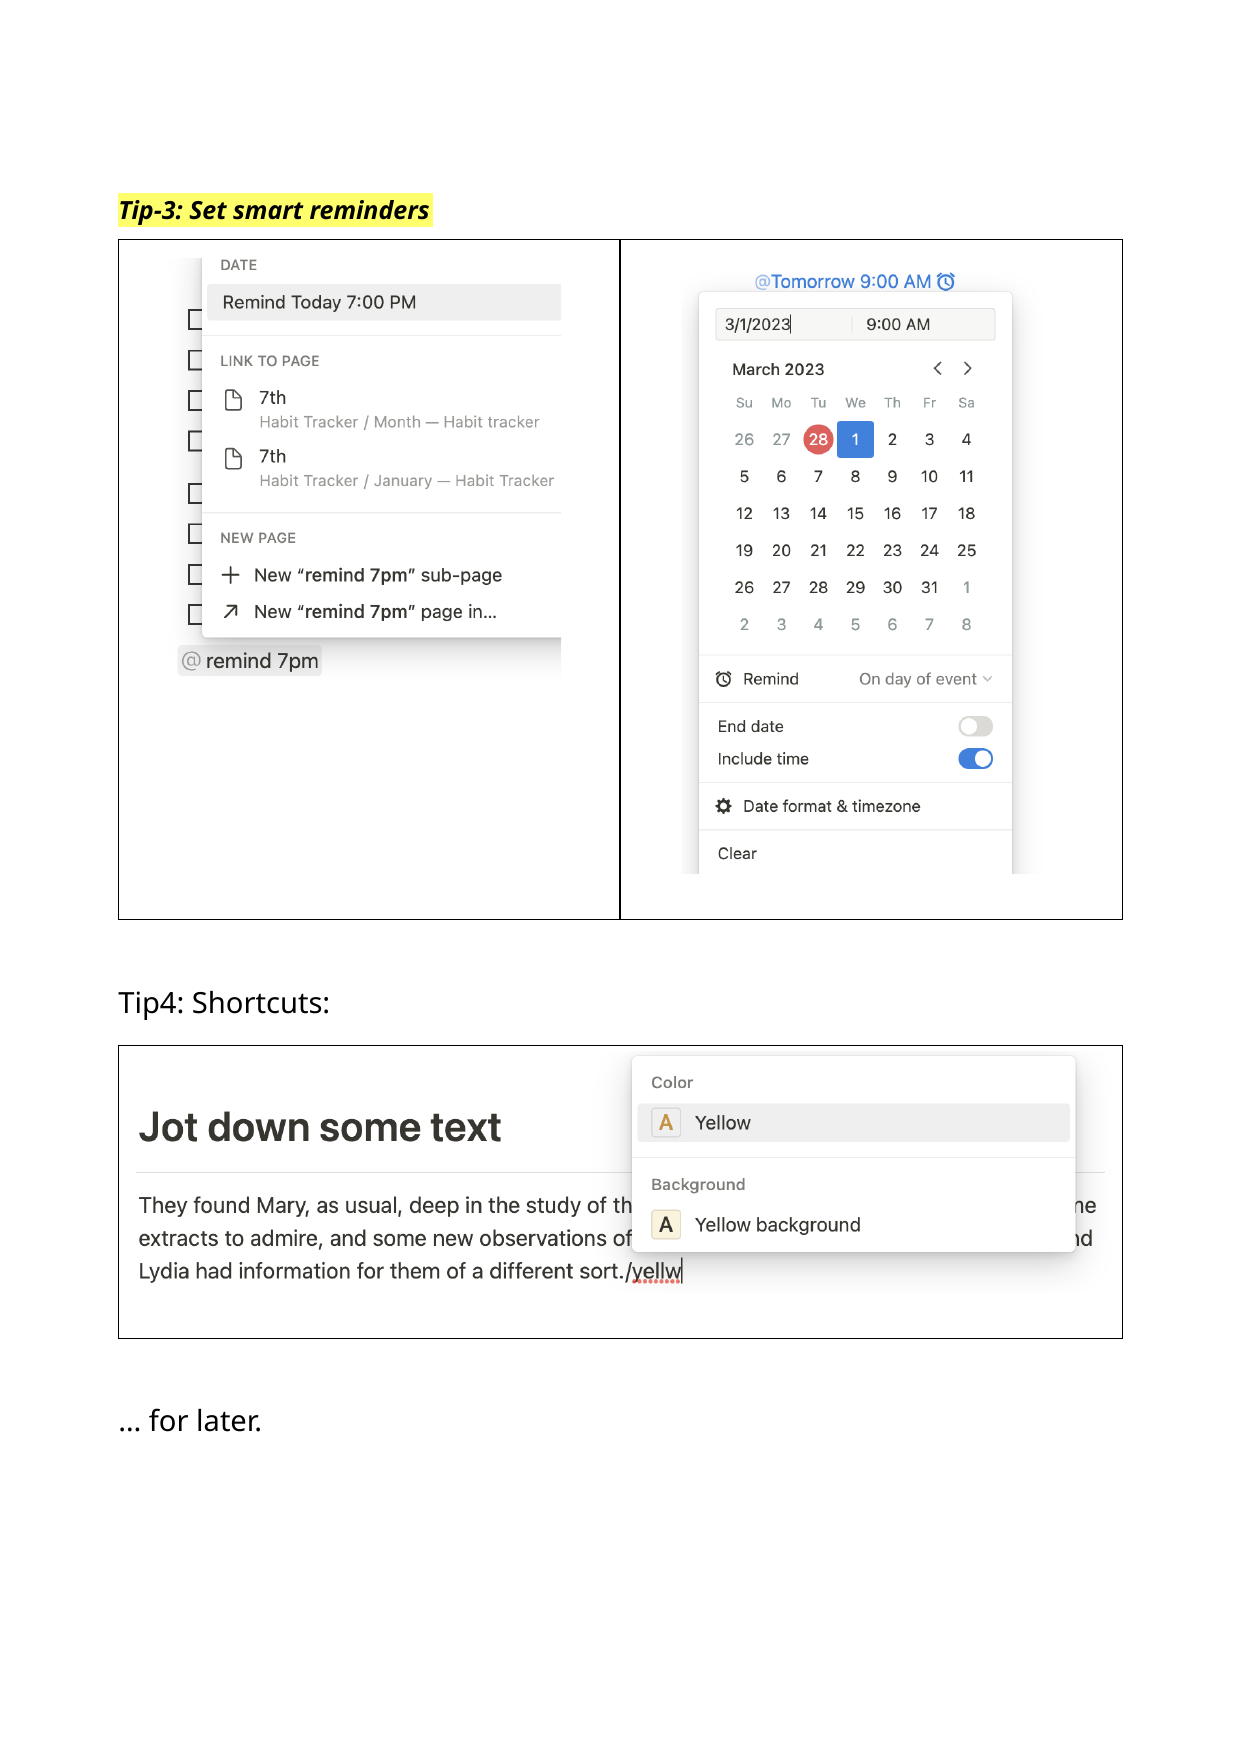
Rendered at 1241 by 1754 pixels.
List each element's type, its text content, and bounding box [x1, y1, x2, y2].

table_header [621, 240, 1122, 919]
picture [123, 1051, 1117, 1292]
picture [142, 258, 562, 681]
text Tip4: Shortcuts: [118, 982, 1122, 1022]
table_header [119, 240, 619, 919]
subtitle Tip-3: Set smart reminders [433, 193, 1122, 227]
table_header [119, 1046, 1122, 1337]
picture [681, 261, 1063, 874]
text … for later. [118, 1401, 1122, 1440]
